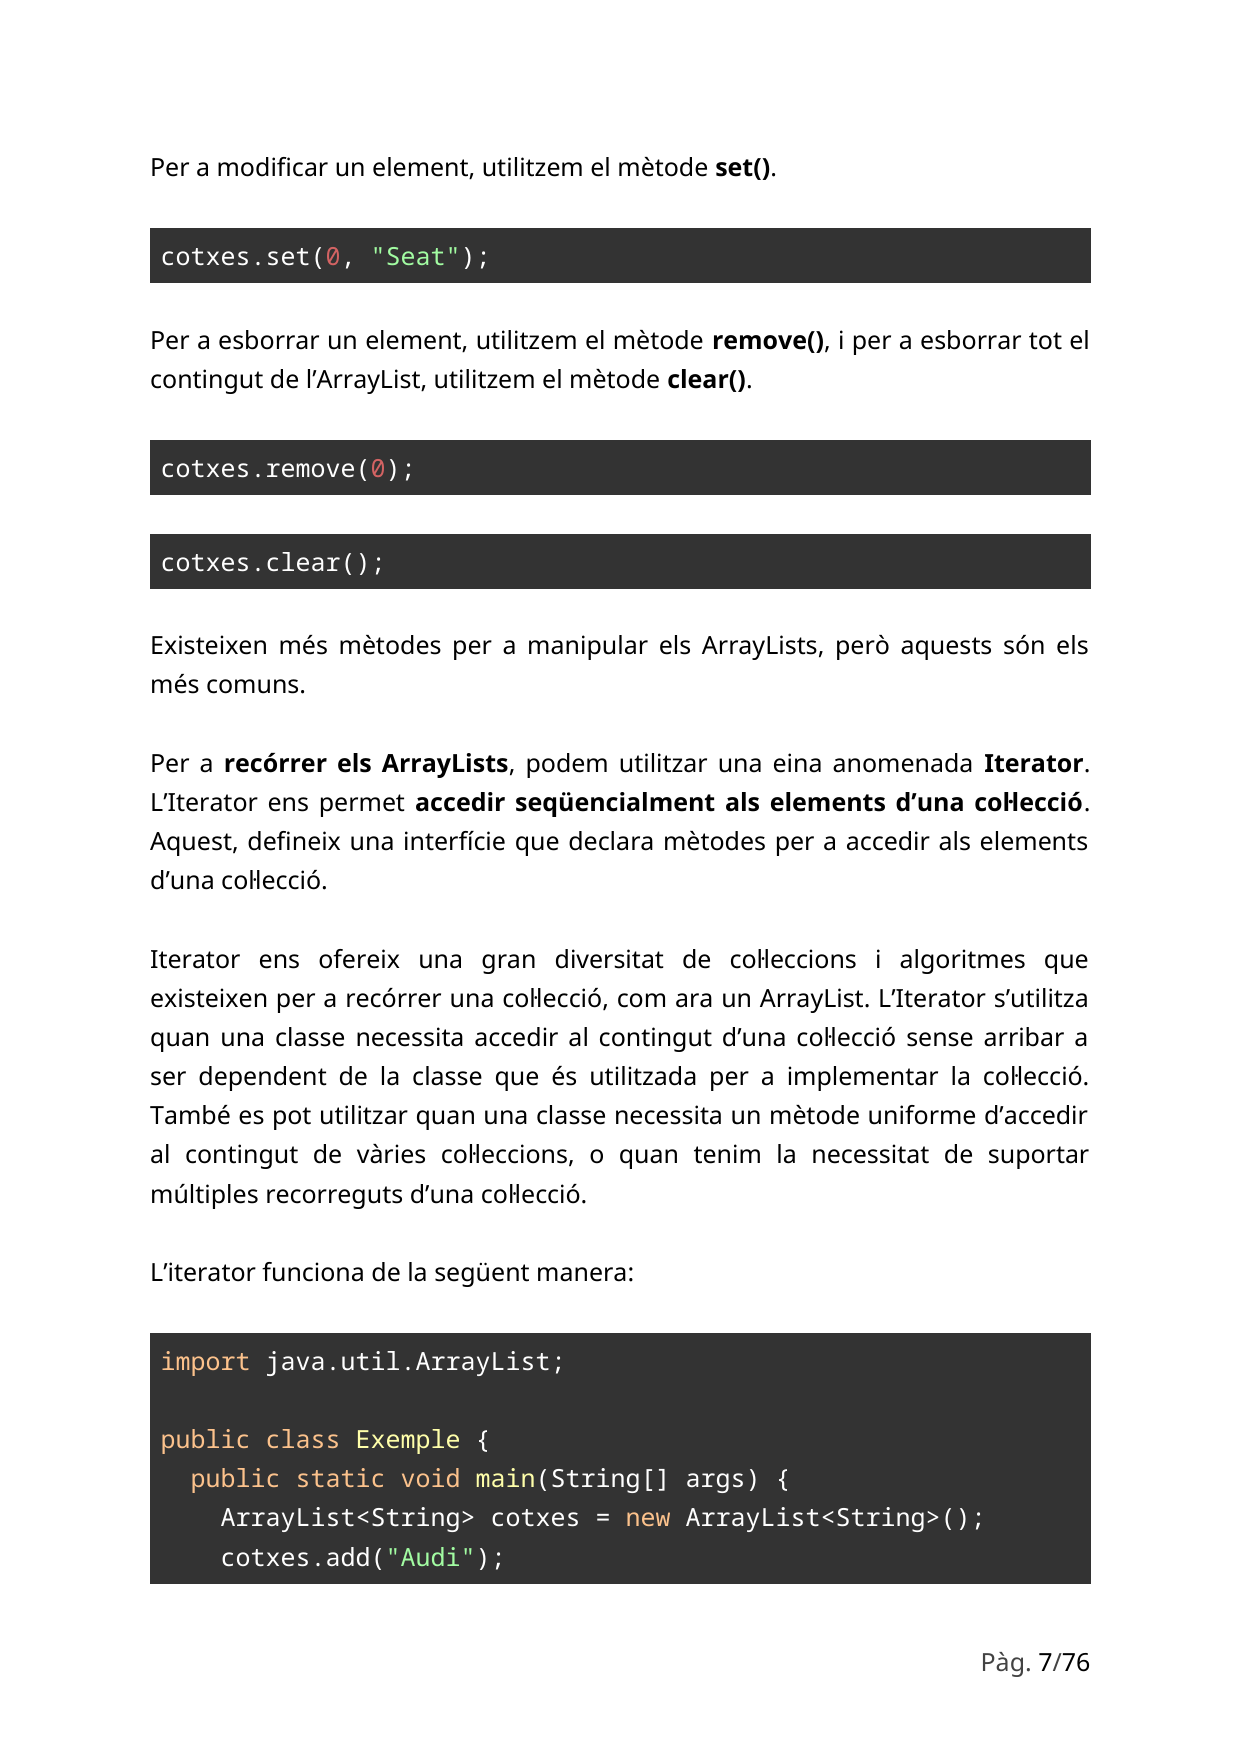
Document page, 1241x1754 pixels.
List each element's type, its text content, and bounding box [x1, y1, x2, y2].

text Existeixen més mètodes per a manipular els ArrayLists, però aquests són els més comuns. [150, 628, 1090, 701]
text Per a esborrar un element, utilitzem el mètode remove(), i per a esborrar tot el contingut de l’ArrayList, utilitzem el mètode clear(). [150, 322, 1090, 396]
table_header cotxes.clear(); [150, 534, 1091, 589]
text L’iterator funciona de la següent manera: [150, 1255, 1090, 1289]
text Iterator ens ofereix una gran diversitat de col·leccions i algoritmes que existeixen per a recórrer una col·lecció, com ara un ArrayList. L’Iterator s’utilitza quan una classe necessita accedir al contingut d’una col·lecció sense arribar a ser dependent de la classe que és utilitzada per a implementar la col·lecció. També es pot utilitzar quan una classe necessita un mètode uniforme d’accedir al contingut de vàries col·leccions, o quan tenim la necessitat de suportar múltiples recorreguts d’una col·lecció. [150, 941, 1090, 1210]
table_header import java.util.ArrayList; public class Exemple { public static void main(String[] args) { ArrayList<String> cotxes = new ArrayList<String>(); cotxes.add("Audi"); [150, 1333, 1091, 1584]
text Per a recórrer els ArrayLists, podem utilitzar una eina anomenada Iterator. L’Iterator ens permet accedir seqüencialment als elements d’una col·lecció. Aquest, defineix una interfície que declara mètodes per a accedir als elements d’una col·lecció. [150, 746, 1090, 897]
text Per a modificar un element, utilitzem el mètode set(). [150, 150, 1090, 184]
table_header cotxes.set(0, "Seat"); [150, 228, 1091, 283]
table_header cotxes.remove(0); [150, 440, 1091, 495]
